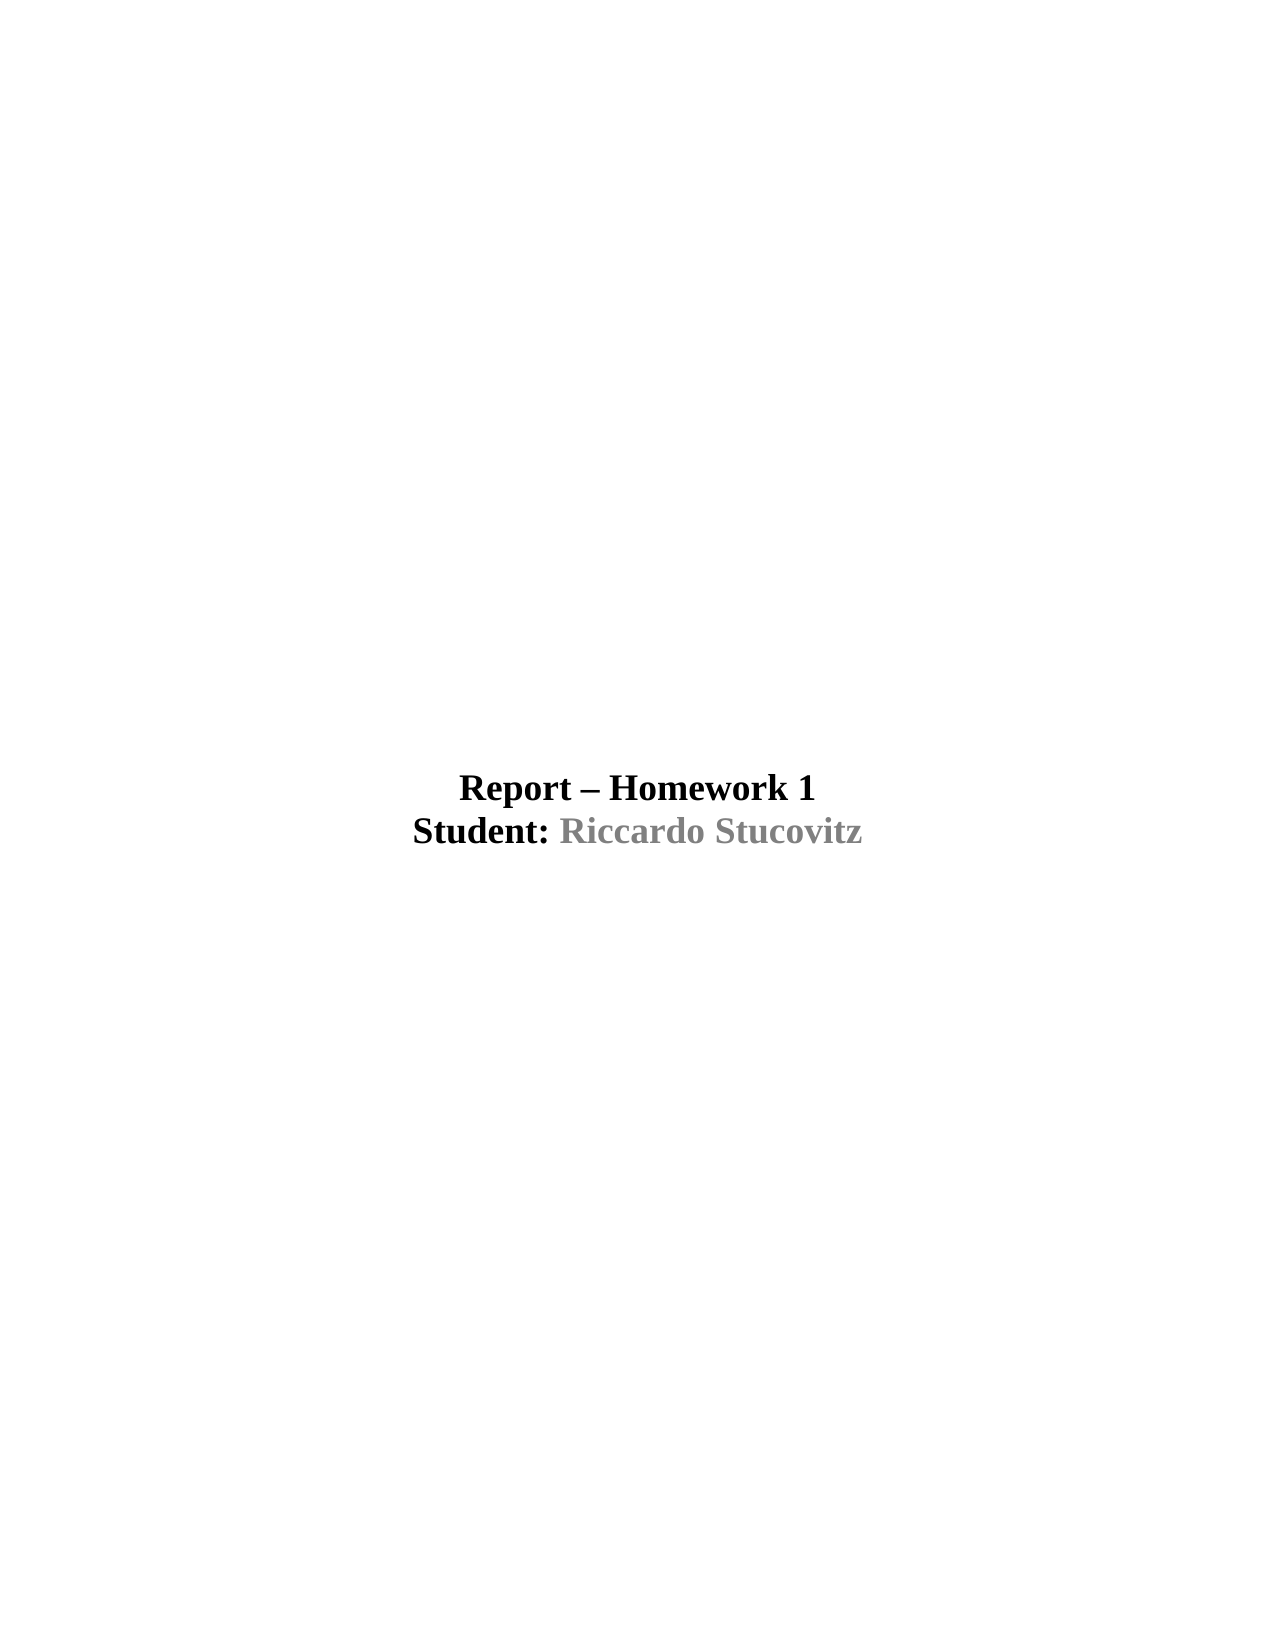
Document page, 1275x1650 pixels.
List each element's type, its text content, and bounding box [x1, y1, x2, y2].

text Student: Riccardo Stucovitz [118, 808, 1157, 851]
text Report – Homework 1 [118, 765, 1157, 808]
